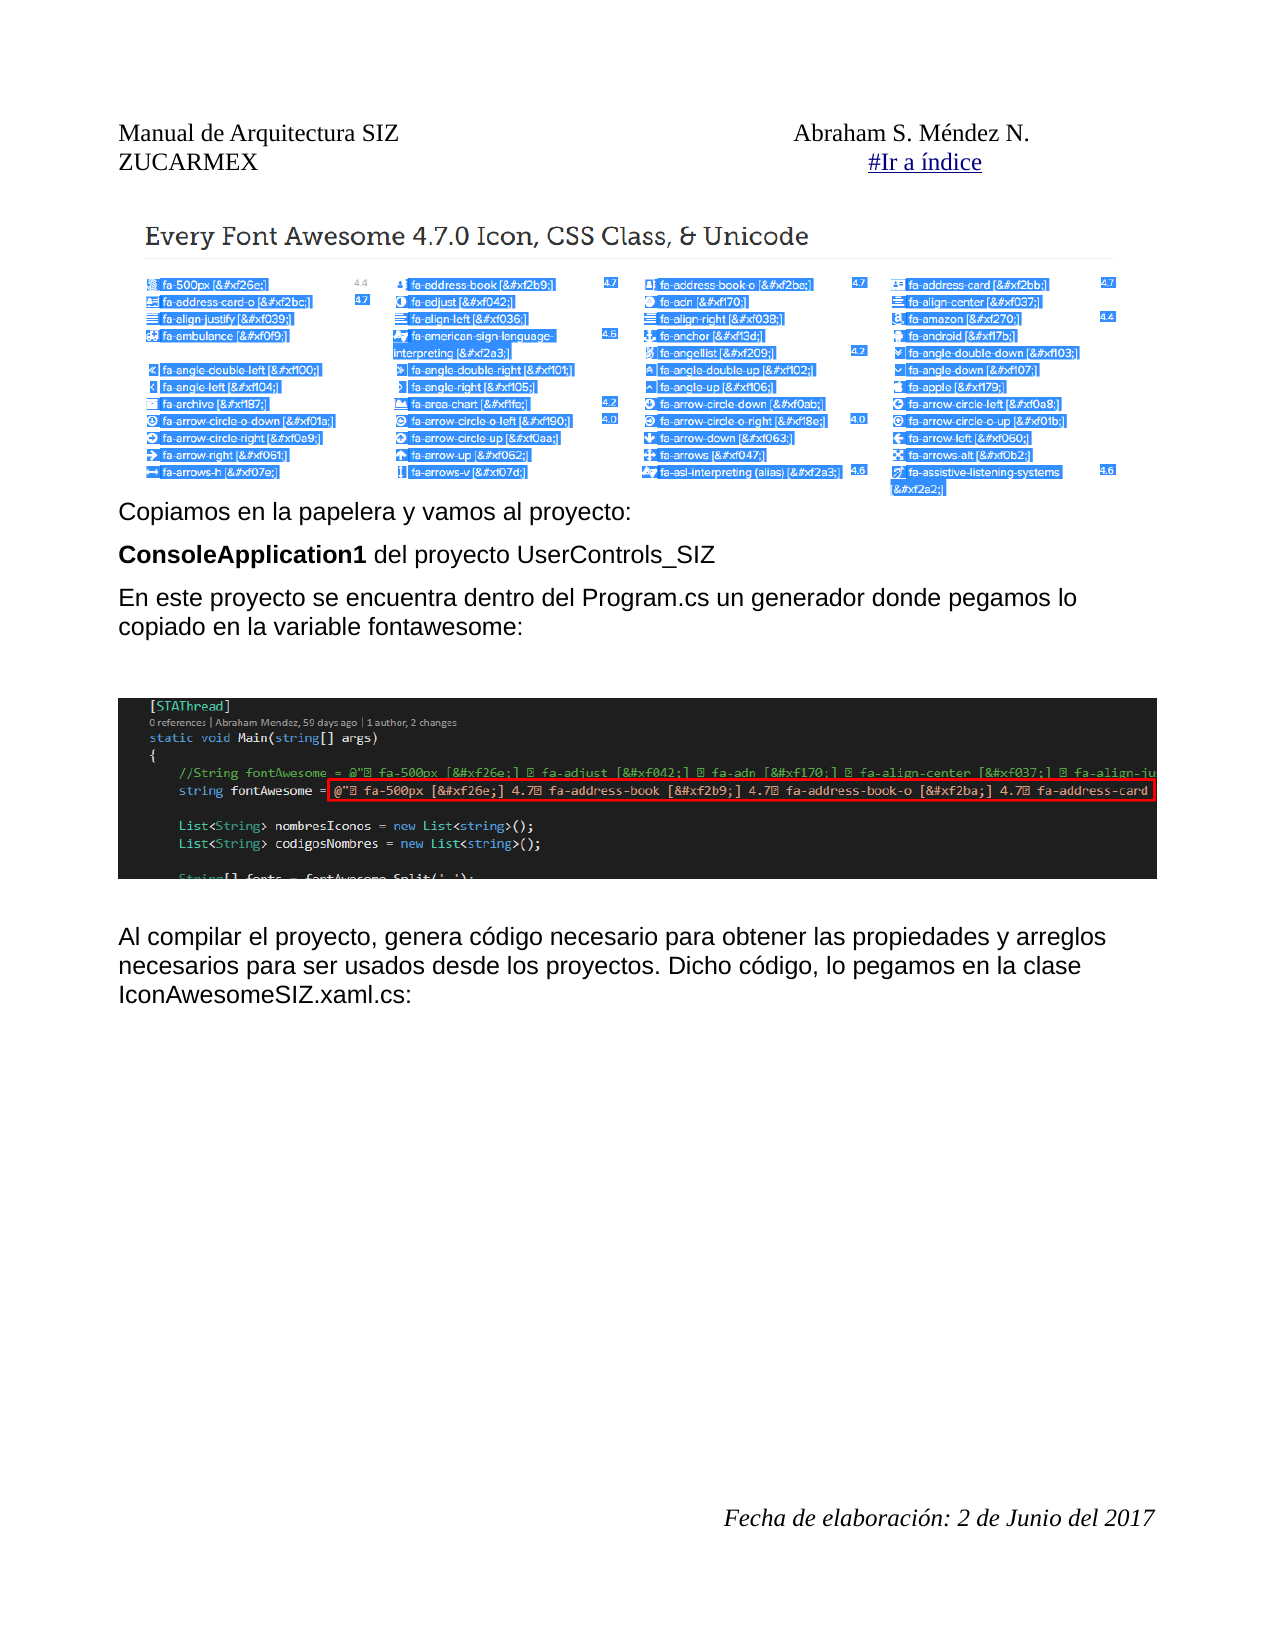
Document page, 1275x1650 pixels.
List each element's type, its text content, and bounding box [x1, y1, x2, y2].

text Copiamos en la papelera y vamos al proyecto: [118, 497, 1157, 525]
text ConsoleApplication1 del proyecto UserControls_SIZ [118, 540, 1157, 569]
text En este proyecto se encuentra dentro del Program.cs un generador donde pegamos lo copiado en la variable fontawesome: [118, 583, 1157, 641]
picture [118, 205, 1157, 497]
text Al compilar el proyecto, genera código necesario para obtener las propiedades y arreglos necesarios para ser usados desde los proyectos. Dicho código, lo pegamos en la clase IconAwesomeSIZ.xaml.cs: [118, 922, 1157, 1008]
picture [118, 698, 1157, 879]
